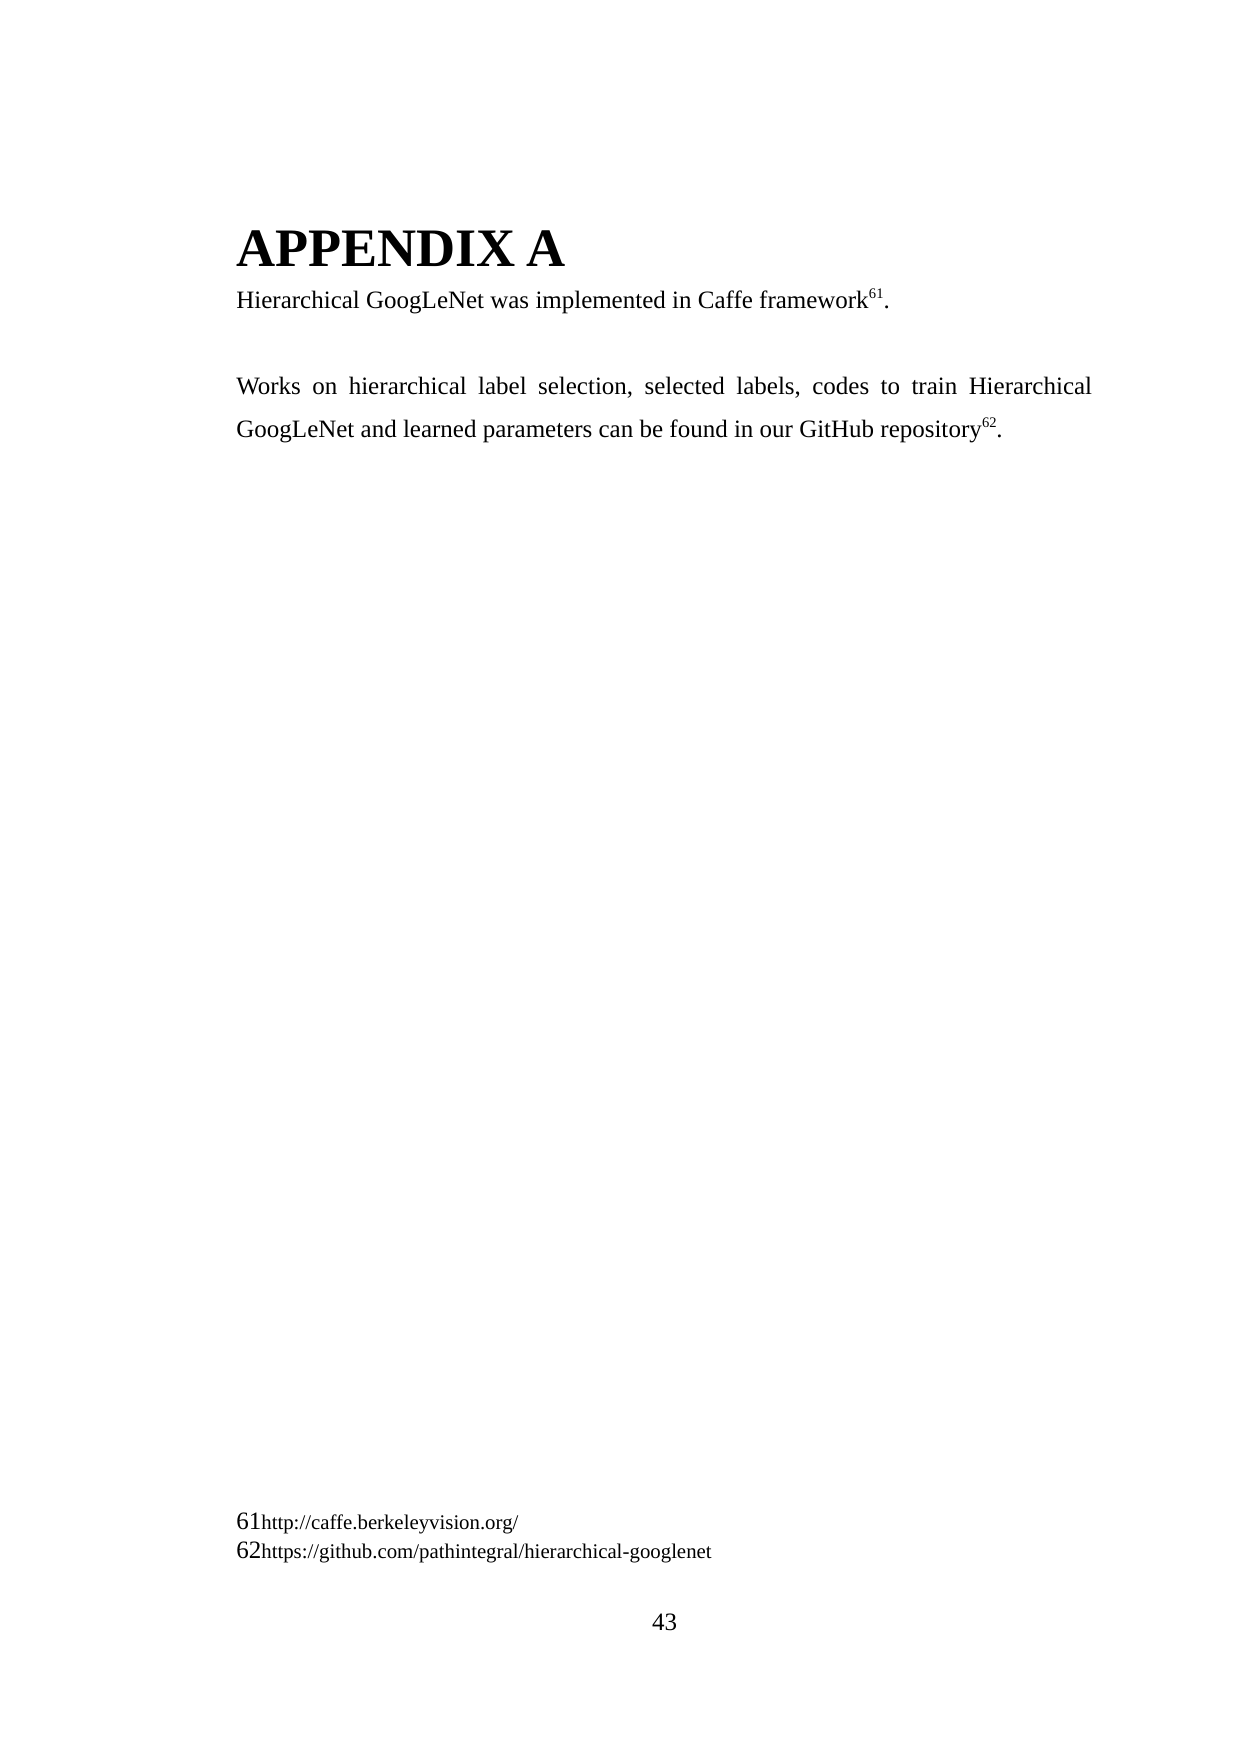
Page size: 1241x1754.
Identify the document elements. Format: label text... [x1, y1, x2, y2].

text Hierarchical GoogLeNet was implemented in Caffe framework. [236, 285, 1093, 313]
text http://caffe.berkeleyvision.org/ [236, 1506, 1093, 1535]
text Works on hierarchical label selection, selected labels, codes to train Hierarchical GoogLeNet and learned parameters can be found in our GitHub repository. [236, 371, 1093, 443]
text https://github.com/pathintegral/hierarchical-googlenet [236, 1535, 1093, 1564]
title APPENDIX A [236, 216, 1093, 278]
